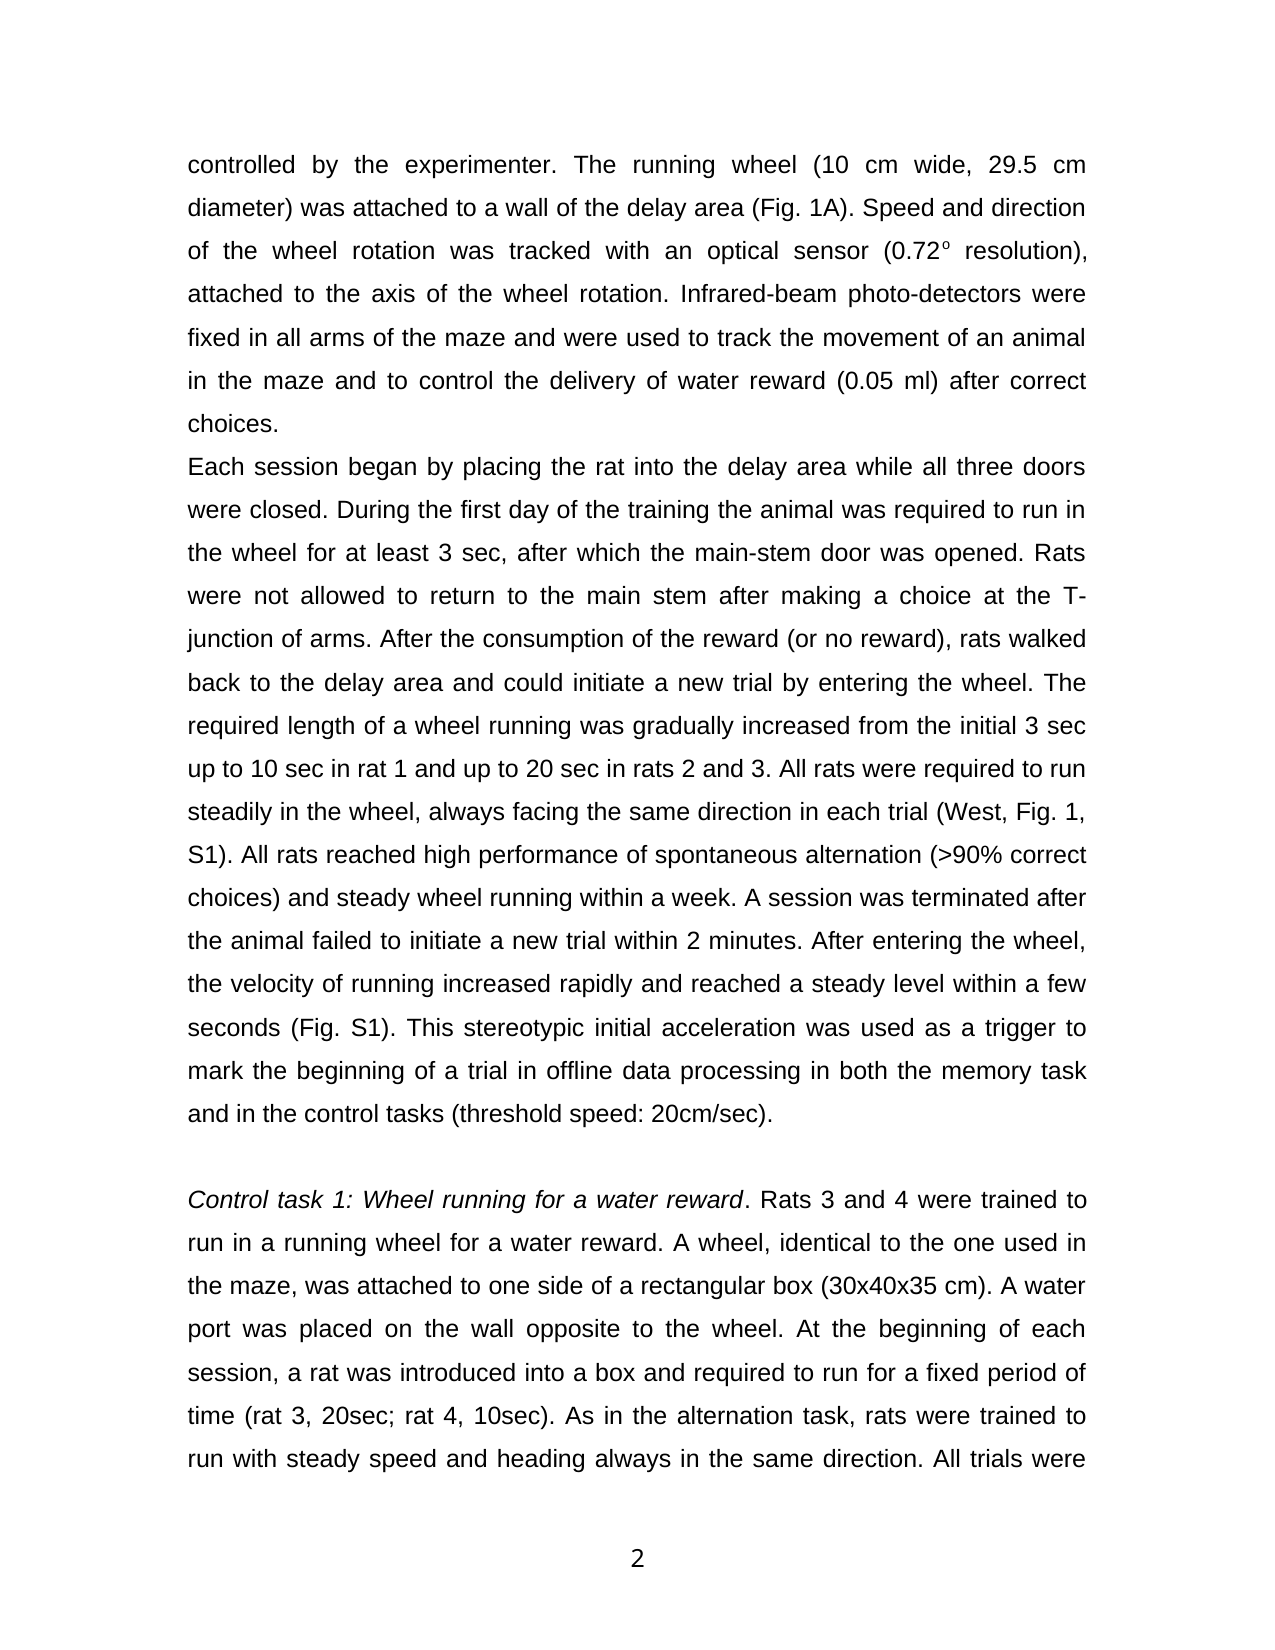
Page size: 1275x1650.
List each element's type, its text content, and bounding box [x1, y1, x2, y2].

text Each session began by placing the rat into the delay area while all three doors were closed. During the first day of the training the animal was required to run in the wheel for at least 3 sec, after which the main-stem door was opened. Rats were not allowed to return to the main stem after making a choice at the T-junction of arms. After the consumption of the reward (or no reward), rats walked back to the delay area and could initiate a new trial by entering the wheel. The required length of a wheel running was gradually increased from the initial 3 sec up to 10 sec in rat 1 and up to 20 sec in rats 2 and 3. All rats were required to run steadily in the wheel, always facing the same direction in each trial (West, Fig. 1, S1). All rats reached high performance of spontaneous alternation (>90% correct choices) and steady wheel running within a week. A session was terminated after the animal failed to initiate a new trial within 2 minutes. After entering the wheel, the velocity of running increased rapidly and reached a steady level within a few seconds (Fig. S1). This stereotypic initial acceleration was used as a trigger to mark the beginning of a trial in offline data processing in both the memory task and in the control tasks (threshold speed: 20cm/sec). [187, 452, 1088, 1127]
text controlled by the experimenter. The running wheel (10 cm wide, 29.5 cm diameter) was attached to a wall of the delay area (Fig. 1A). Speed and direction of the wheel rotation was tracked with an optical sensor (0.72o resolution), attached to the axis of the wheel rotation. Infrared-beam photo-detectors were fixed in all arms of the maze and were used to track the movement of an animal in the maze and to control the delivery of water reward (0.05 ml) after correct choices. [187, 150, 1088, 437]
text Control task 1: Wheel running for a water reward. Rats 3 and 4 were trained to run in a running wheel for a water reward. A wheel, identical to the one used in the maze, was attached to one side of a rectangular box (30x40x35 cm). A water port was placed on the wall opposite to the wheel. At the beginning of each session, a rat was introduced into a box and required to run for a fixed period of time (rat 3, 20sec; rat 4, 10sec). As in the alternation task, rats were trained to run with steady speed and heading always in the same direction. All trials were [187, 1185, 1088, 1472]
